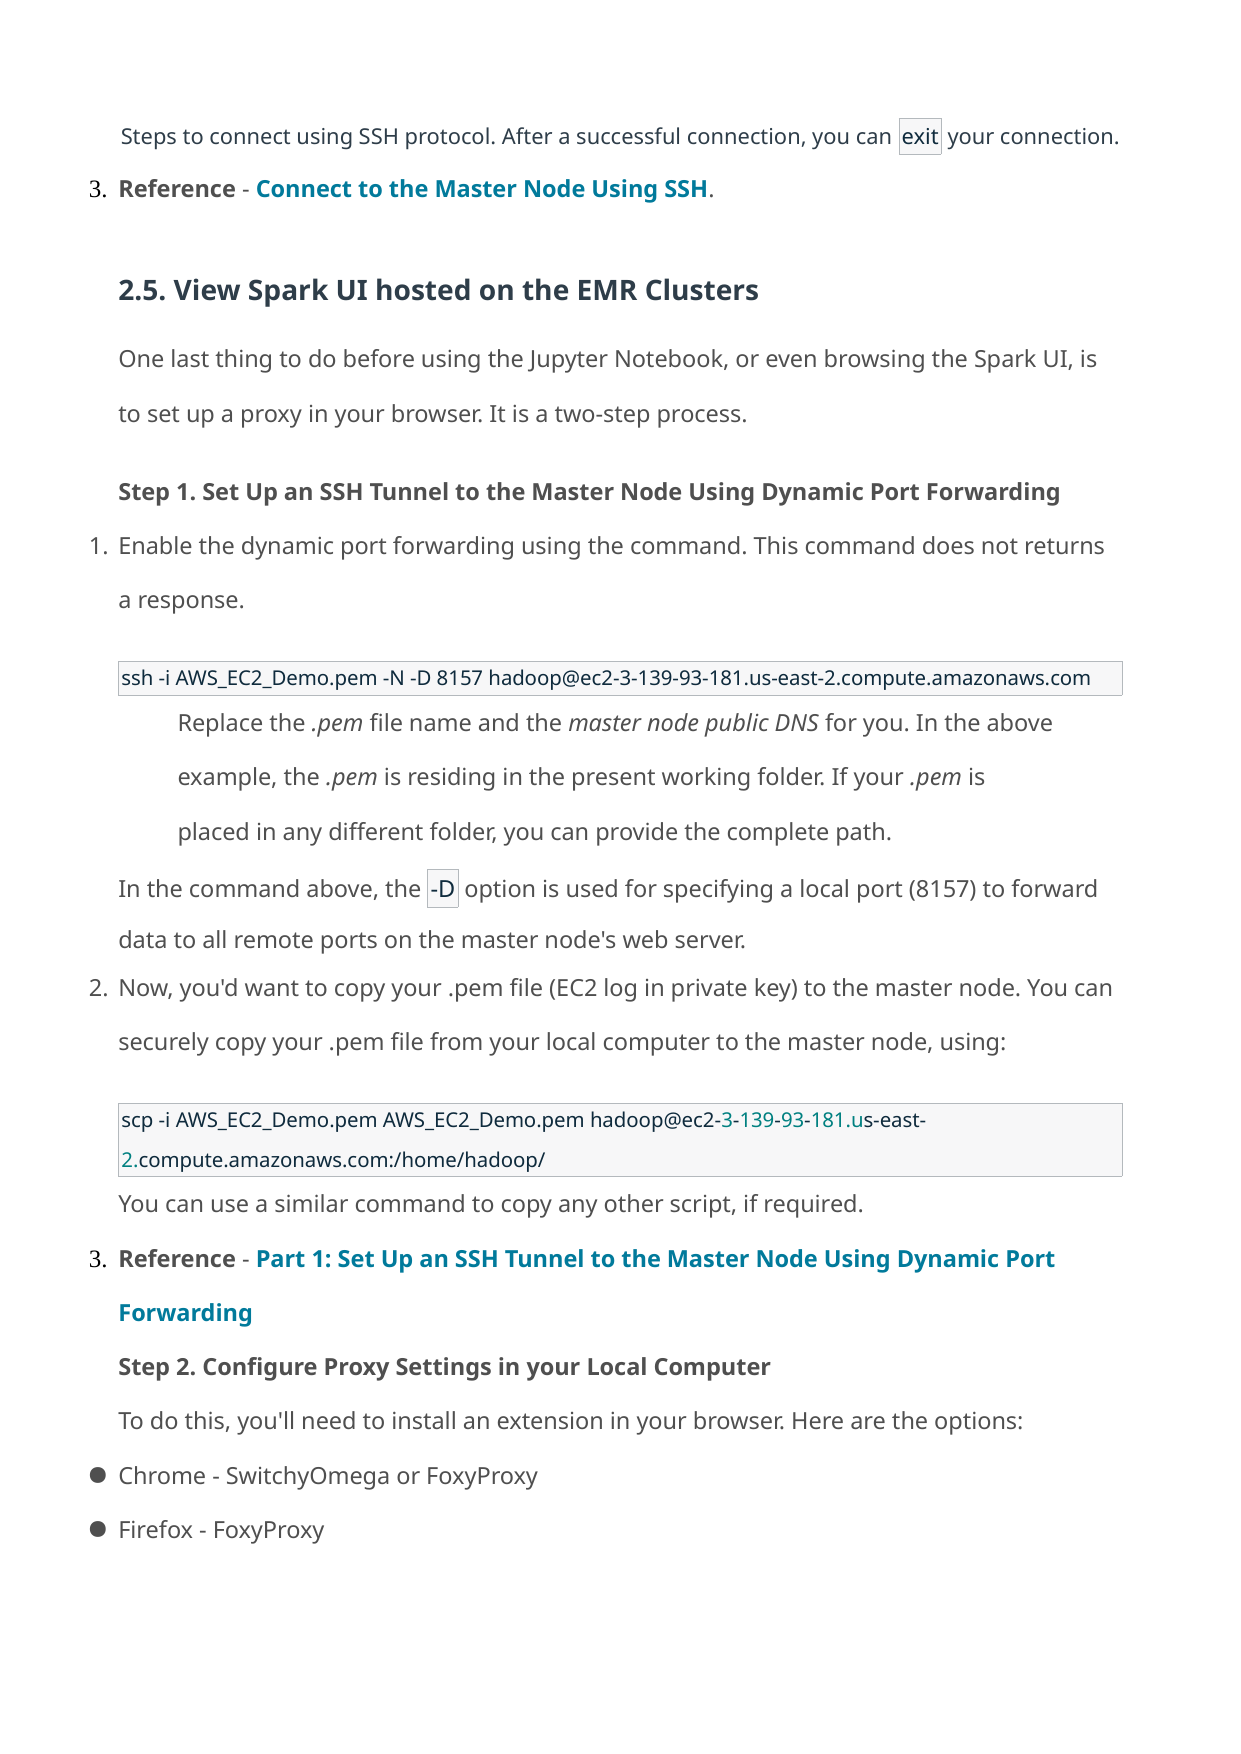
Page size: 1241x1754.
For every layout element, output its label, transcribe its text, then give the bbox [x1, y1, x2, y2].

list scp -i AWS_EC2_Demo.pem AWS_EC2_Demo.pem hadoop@ec2-3-139-93-181.us-east-2.compute.amazonaws.com:/home/hadoop/ [119, 1104, 1122, 1176]
list Chrome - SwitchyOmega or FoxyProxy [118, 1459, 1122, 1491]
list Reference - Part 1: Set Up an SSH Tunnel to the Master Node Using Dynamic Port Forwarding [118, 1242, 1122, 1328]
subtitle 2.5. View Spark UI hosted on the EMR Clusters [118, 270, 1122, 308]
list Now, you'd want to copy your .pem file (EC2 log in private key) to the master node. You can securely copy your .pem file from your local computer to the master node, using: [118, 971, 1122, 1057]
text Steps to connect using SSH protocol. After a successful connection, you can [118, 118, 899, 154]
text One last thing to do before using the Jupyter Notebook, or even browsing the Spark UI, is to set up a proxy in your browser. It is a two-step process. [118, 343, 1122, 429]
list Replace the .pem file name and the master node public DNS for you. In the above example, the .pem is residing in the present working folder. If your .pem is placed in any different folder, you can provide the complete path. [177, 706, 1063, 847]
text exit [900, 119, 941, 154]
list You can use a similar command to copy any other script, if required. [118, 1188, 1122, 1219]
list ssh -i AWS_EC2_Demo.pem -N -D 8157 hadoop@ec2-3-139-93-181.us-east-2.compute.amazonaws.com [119, 662, 1122, 695]
list Reference - Connect to the Master Node Using SSH. [118, 172, 1122, 204]
text Step 1. Set Up an SSH Tunnel to the Master Node Using Dynamic Port Forwarding [118, 475, 1122, 507]
list In the command above, the -D option is used for specifying a local port (8157) to forward data to all remote ports on the master node's web server. [118, 869, 1122, 955]
list Enable the dynamic port forwarding using the command. This command does not returns a response. [118, 529, 1122, 615]
text your connection. [942, 118, 1122, 154]
list Firefox - FoxyProxy [118, 1513, 1122, 1545]
text Step 2. Configure Proxy Settings in your Local Computer To do this, you'll need to install an extension in your browser. Here are the options: [118, 1350, 1122, 1437]
